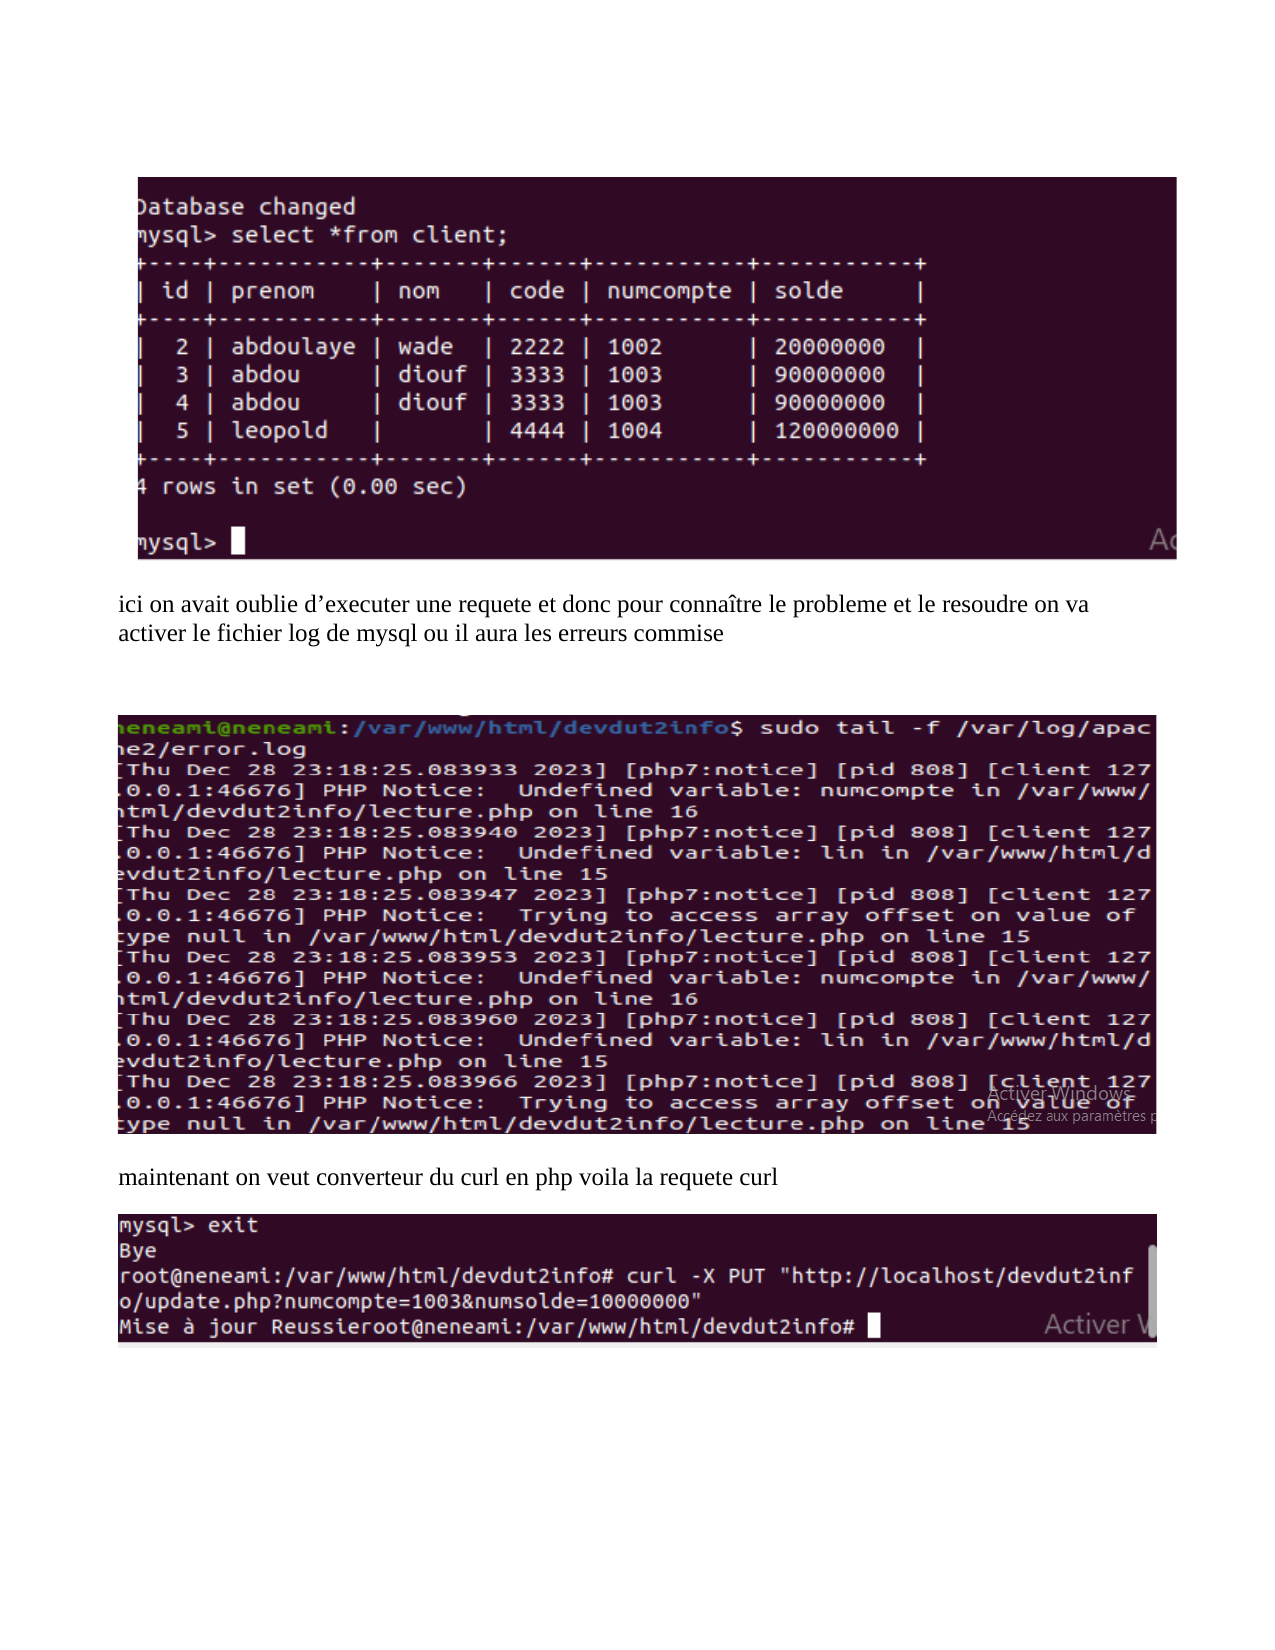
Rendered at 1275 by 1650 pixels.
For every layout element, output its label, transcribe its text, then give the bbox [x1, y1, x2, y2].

picture [117, 715, 1157, 1134]
text [118, 1134, 1157, 1162]
text ici on avait oublie d’executer une requete et donc pour connaître le probleme et le resoudre on va activer le fichier log de mysql ou il aura les erreurs commise [118, 589, 1157, 715]
text maintenant on veut converteur du curl en php voila la requete curl [118, 1162, 1157, 1191]
picture [137, 177, 1177, 561]
picture [118, 1214, 1157, 1348]
